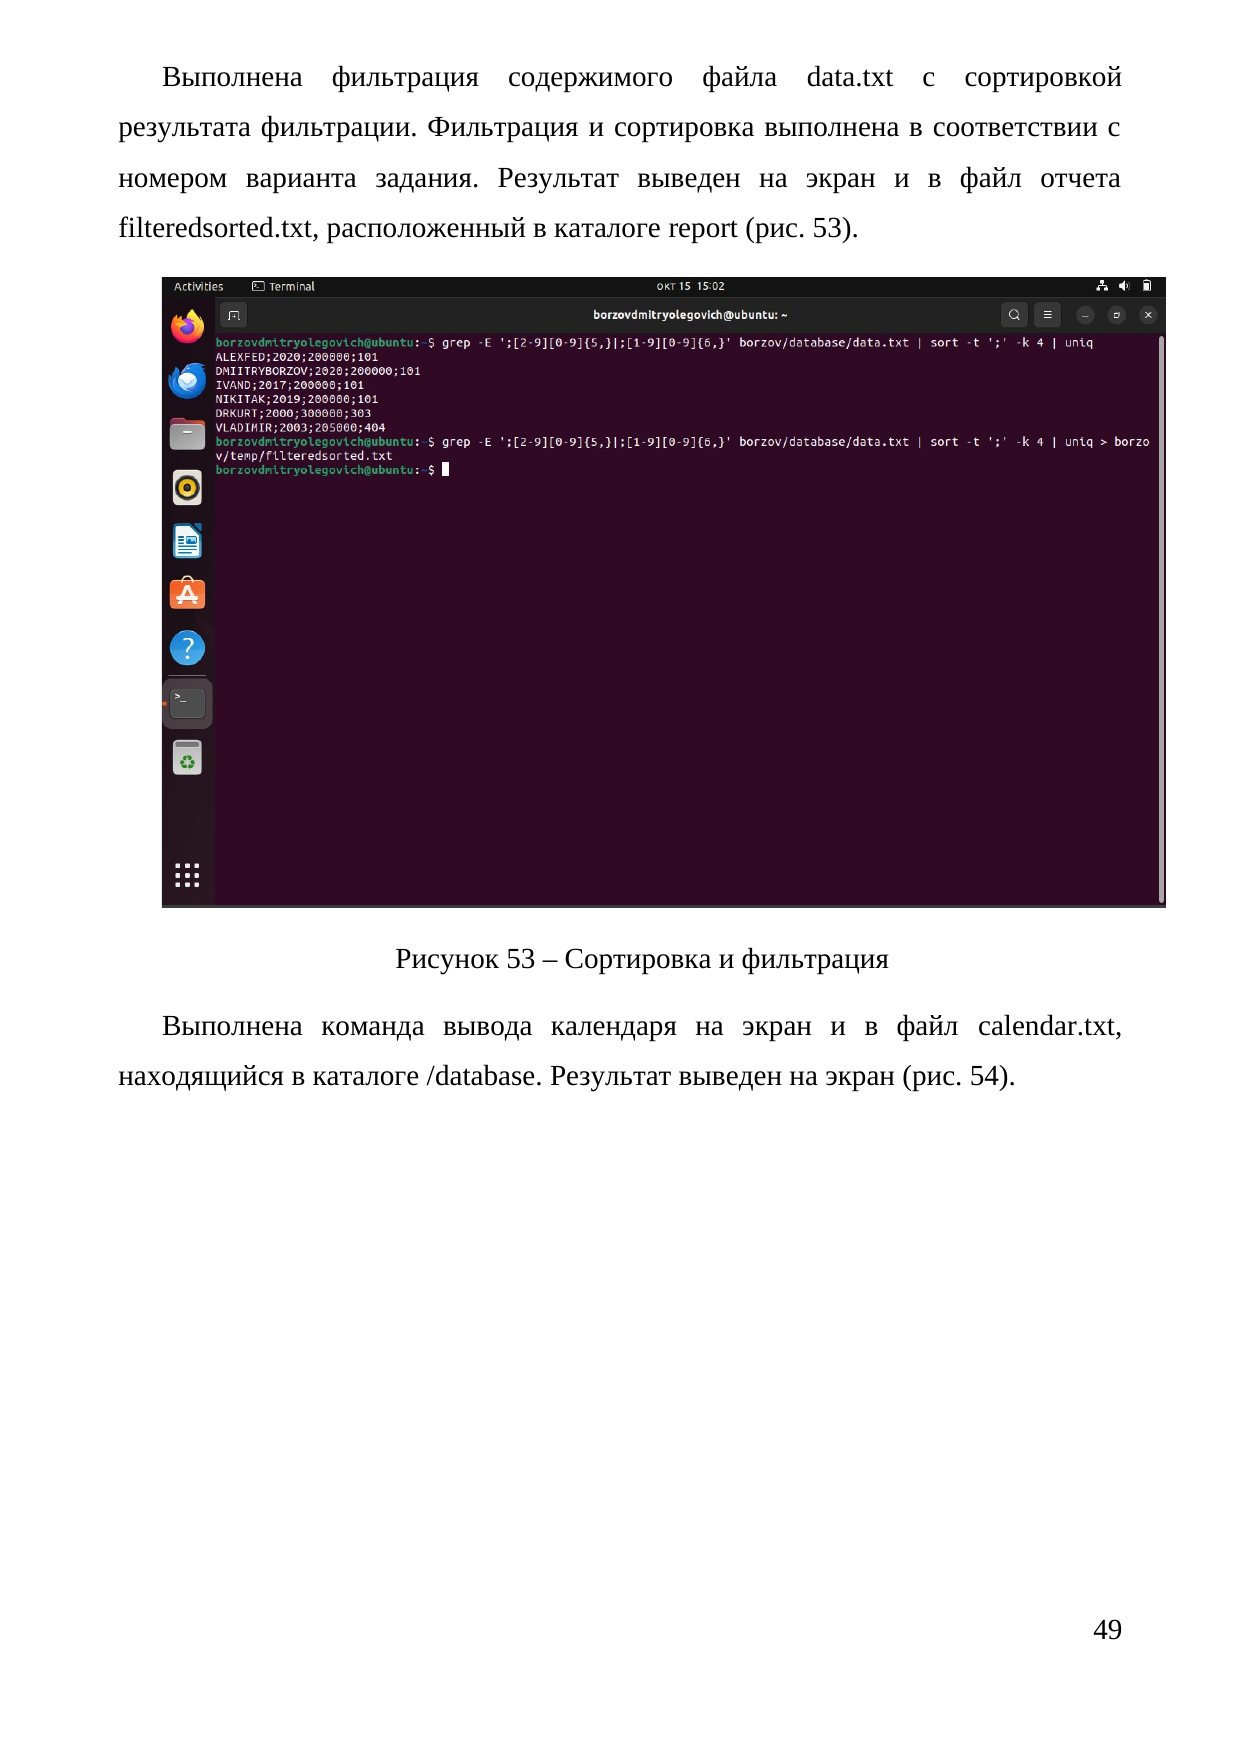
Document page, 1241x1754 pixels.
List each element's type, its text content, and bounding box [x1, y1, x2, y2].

text Выполнена фильтрация содержимого файла data.txt с сортировкой результата фильтрации. Фильтрация и сортировка выполнена в соответствии с номером варианта задания. Результат выведен на экран и в файл отчета filteredsorted.txt, расположенный в каталоге report (рис. 53). [118, 59, 1122, 243]
text Рисунок 53 – Сортировка и фильтрация [118, 941, 1122, 975]
text Выполнена команда вывода календаря на экран и в файл calendar.txt, находящийся в каталоге /database. Результат выведен на экран (рис. 54). [118, 1008, 1122, 1092]
picture [161, 277, 1166, 908]
